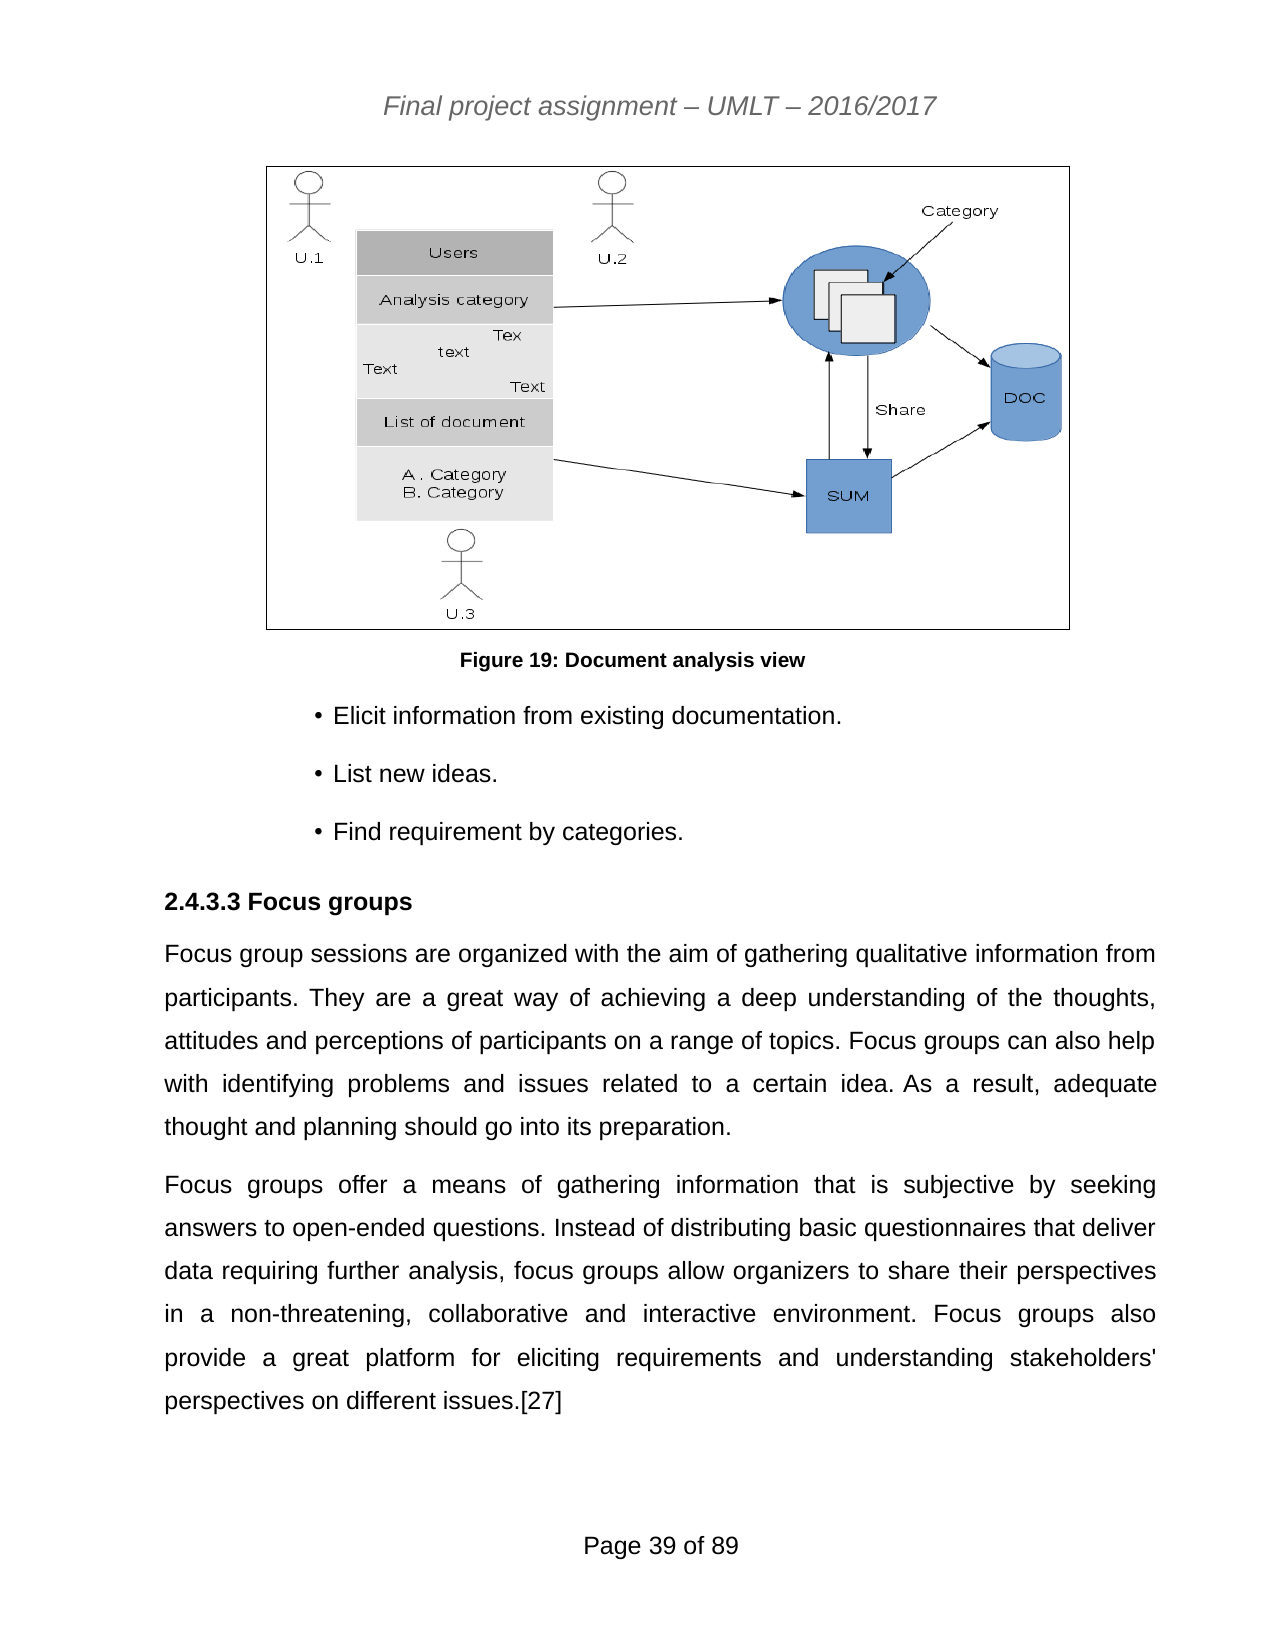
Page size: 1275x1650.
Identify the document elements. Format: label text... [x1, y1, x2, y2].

list Figure 19: Document analysis view [164, 151, 1158, 672]
list List new ideas. [314, 759, 1158, 788]
list Find requirement by categories. [314, 817, 1158, 846]
text Focus groups offer a means of gathering information that is subjective by seeking answers to open-ended questions. Instead of distributing basic questionnaires that deliver data requiring further analysis, focus groups allow organizers to share their perspectives in a non-threatening, collaborative and interactive environment. Focus groups also provide a great platform for eliciting requirements and understanding stakeholders' perspectives on different issues.[27] [164, 1170, 1158, 1414]
list Elicit information from existing documentation. [314, 701, 1158, 730]
list Focus group sessions are organized with the aim of gathering qualitative information from participants. They are a great way of achieving a deep understanding of the thoughts, attitudes and perceptions of participants on a range of topics. Focus groups can also help with identifying problems and issues related to a certain idea. As a result, adequate thought and planning should go into its preparation. [164, 939, 1158, 1141]
subtitle 2.4.3.3 Focus groups [164, 887, 1158, 915]
picture [269, 168, 1067, 627]
